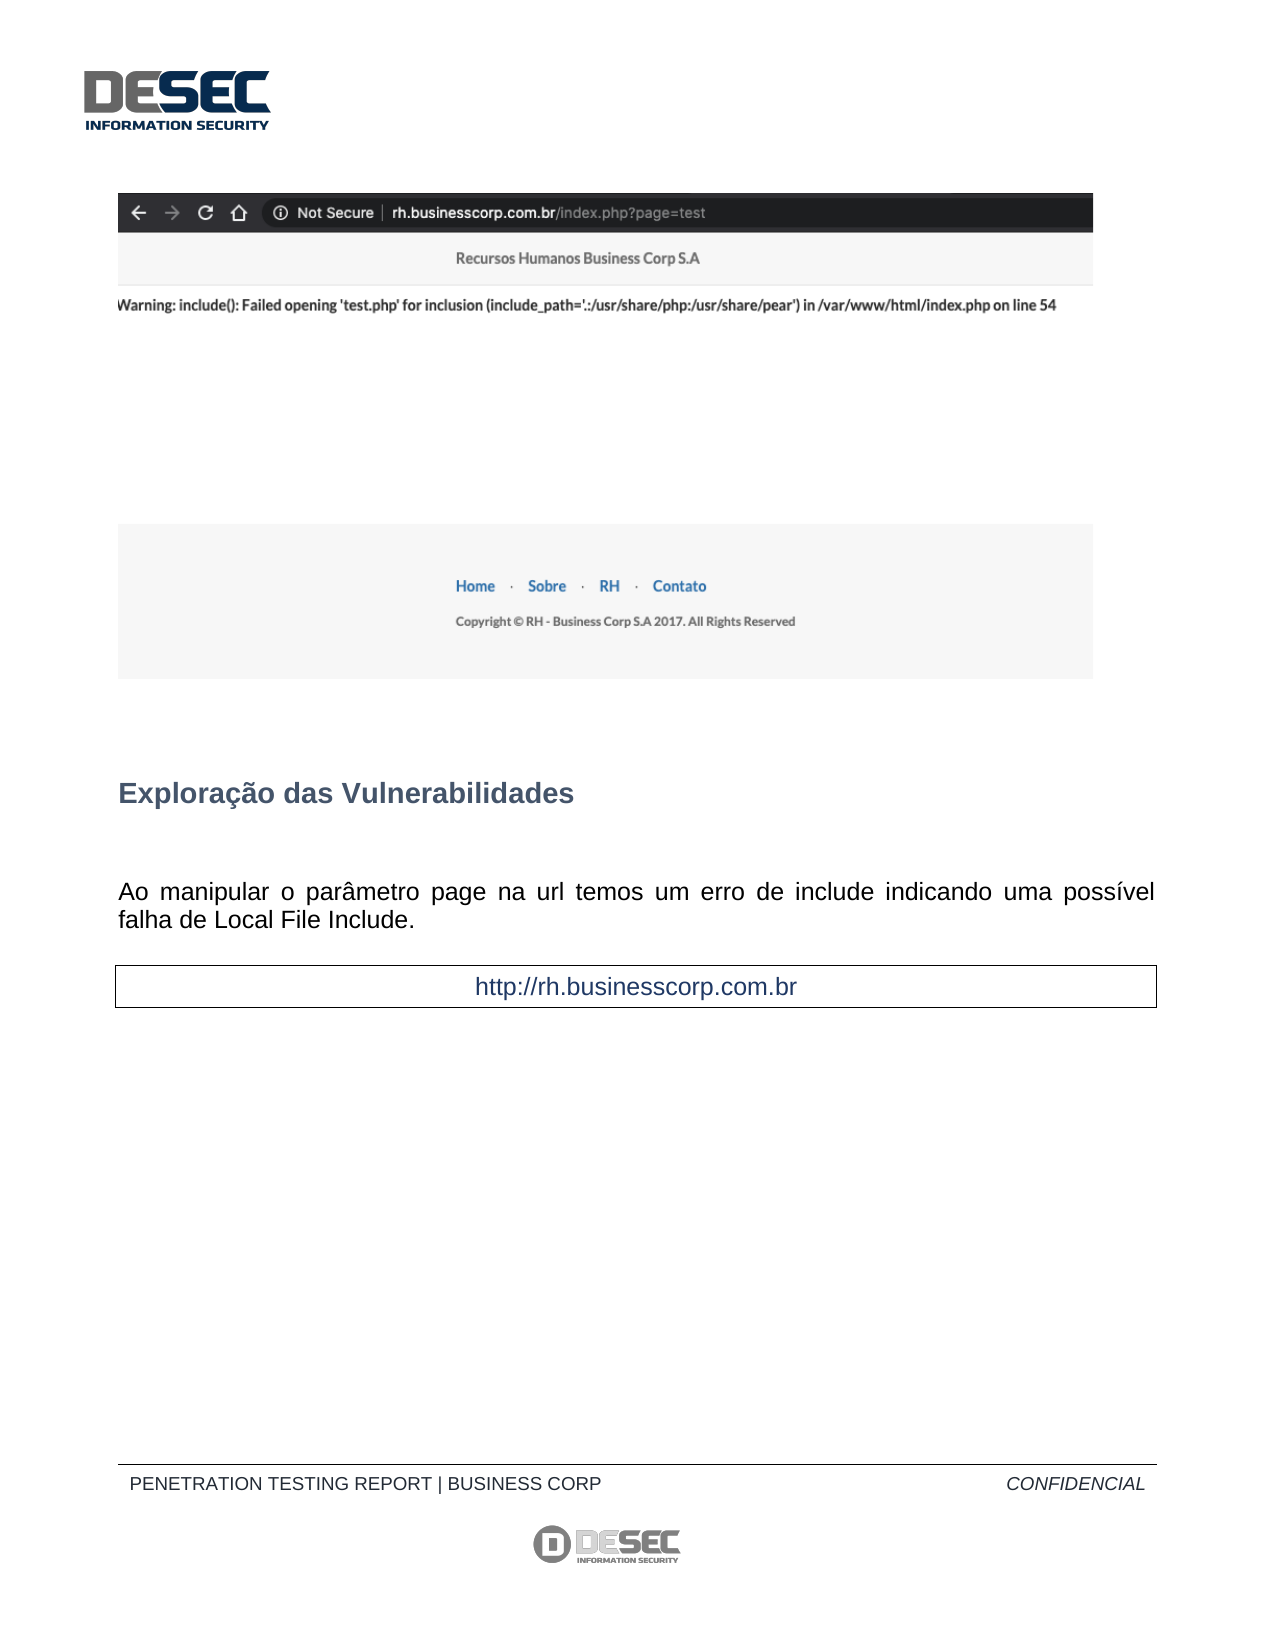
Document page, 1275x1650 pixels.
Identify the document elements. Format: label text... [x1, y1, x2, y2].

picture [84, 71, 271, 130]
picture [118, 193, 1094, 679]
text Exploração das Vulnerabilidades [118, 776, 1157, 810]
picture [531, 1520, 684, 1568]
text Ao manipular o parâmetro page na url temos um erro de include indicando uma possível falha de Local File Include. [118, 877, 1157, 934]
table_header http://rh.businesscorp.com.br [116, 966, 1156, 1007]
